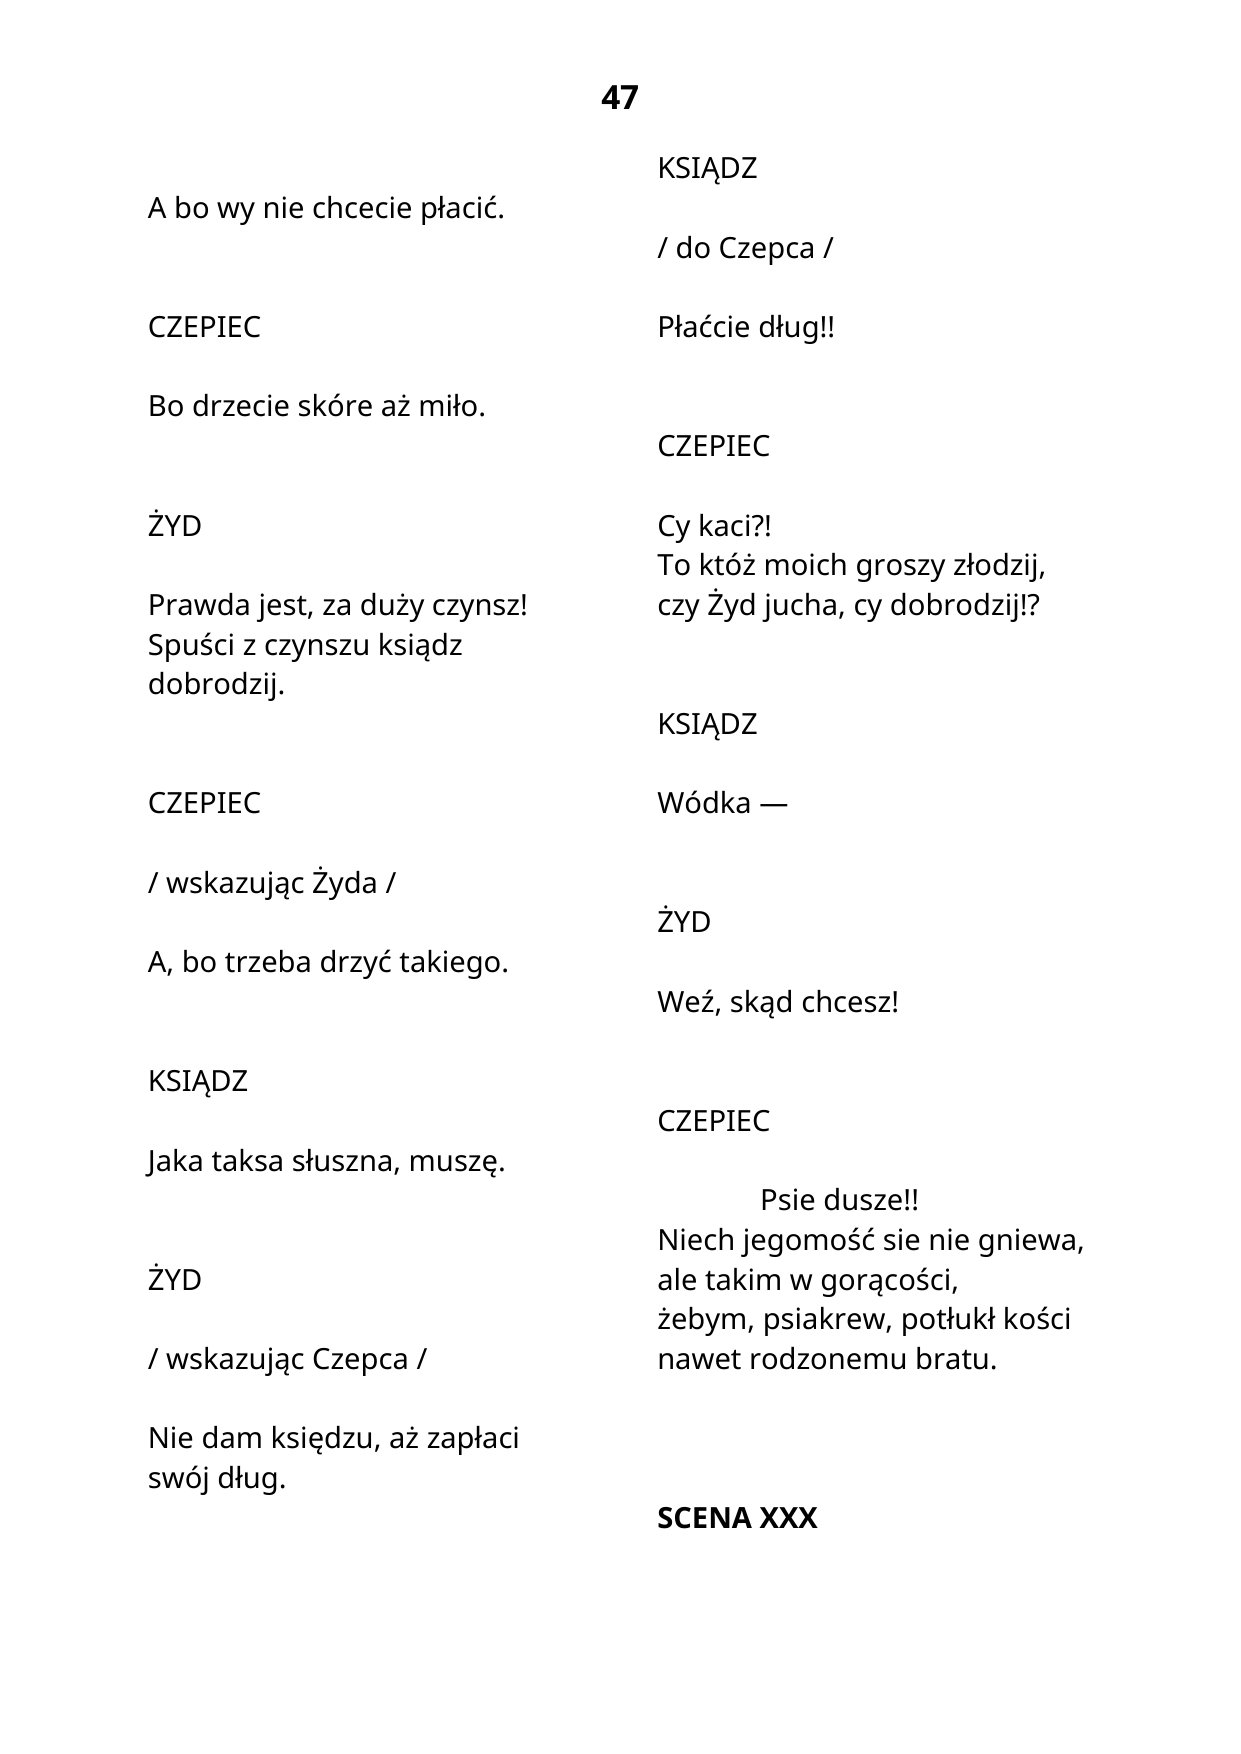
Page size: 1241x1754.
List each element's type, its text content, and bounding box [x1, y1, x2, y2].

text ŻYD [148, 505, 583, 544]
text CZEPIEC [657, 1100, 1093, 1140]
text KSIĄDZ [657, 703, 1093, 743]
text To któż moich groszy złodzij, [657, 544, 1093, 584]
text Bo drzecie skóre aż miło. [148, 386, 583, 425]
text Psie dusze!! [657, 1179, 1093, 1219]
text A, bo trzeba drzyć takiego. [148, 941, 583, 981]
text Jaka taksa słuszna, muszę. [148, 1140, 583, 1179]
text Niech jegomość sie nie gniewa, [657, 1219, 1093, 1259]
text CZEPIEC [657, 425, 1093, 465]
text Nie dam księdzu, aż zapłaci [148, 1418, 583, 1457]
text ale takim w gorącości, [657, 1259, 1093, 1298]
text CZEPIEC [148, 306, 583, 346]
text / do Czepca / [657, 227, 1093, 267]
text KSIĄDZ [148, 1060, 583, 1100]
text Prawda jest, za duży czynsz! [148, 584, 583, 624]
text Płaćcie dług!! [657, 306, 1093, 346]
text Spuści z czynszu ksiądz dobrodzij. [148, 624, 583, 703]
text A bo wy nie chcecie płacić. [148, 187, 583, 227]
text / wskazując Czepca / [148, 1338, 583, 1378]
text nawet rodzonemu bratu. [657, 1338, 1093, 1378]
text Weź, skąd chcesz! [657, 981, 1093, 1021]
text ŻYD [657, 902, 1093, 941]
text CZEPIEC [148, 783, 583, 822]
text żebym, psiakrew, potłukł kości [657, 1298, 1093, 1338]
text Wódka — [657, 783, 1093, 822]
text swój dług. [148, 1457, 583, 1497]
text KSIĄDZ [657, 148, 1093, 187]
text Cy kaci?! [657, 505, 1093, 544]
text czy Żyd jucha, cy dobrodzij!? [657, 584, 1093, 624]
text ŻYD [148, 1259, 583, 1298]
text / wskazując Żyda / [148, 862, 583, 902]
text SCENA XXX [657, 1497, 1093, 1537]
